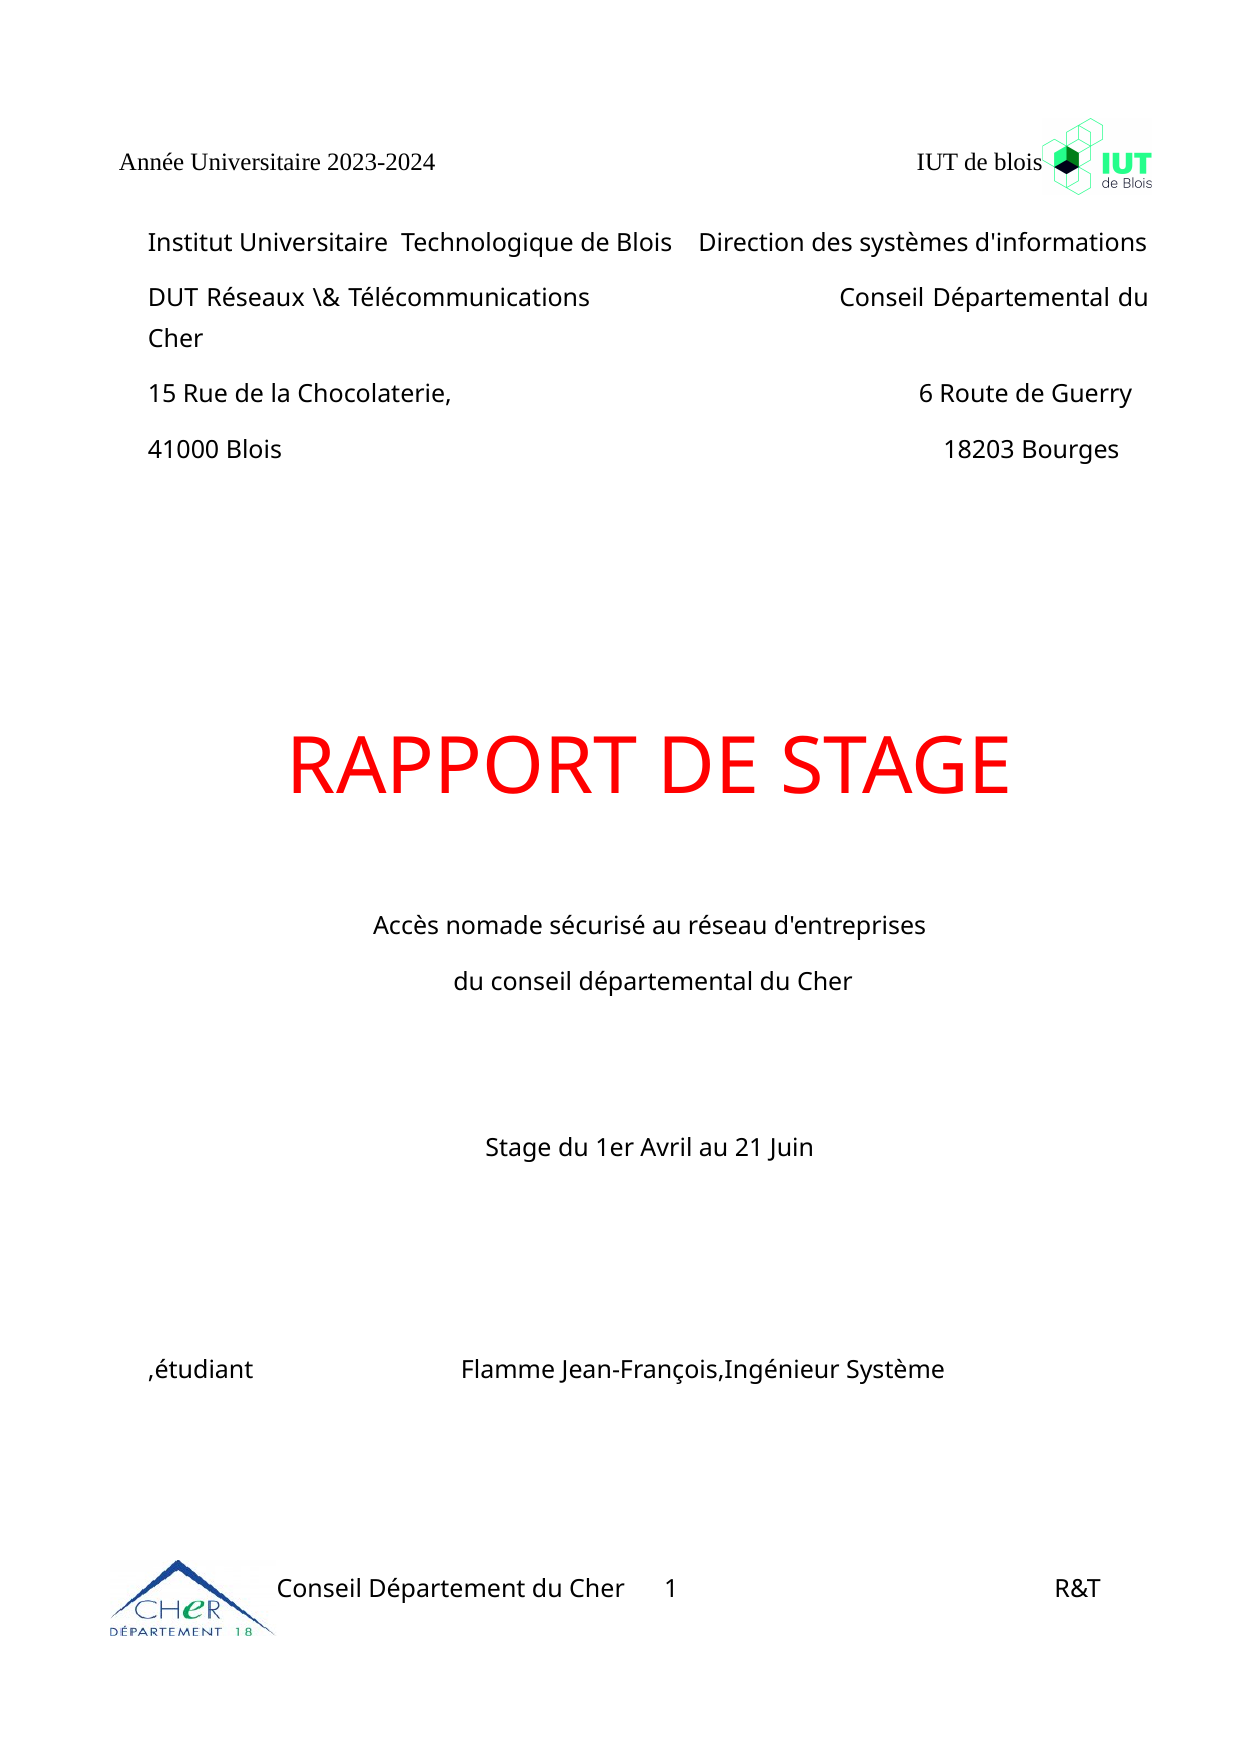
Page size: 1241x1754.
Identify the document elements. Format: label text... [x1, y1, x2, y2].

text 15 Rue de la Chocolaterie, 6 Route de Guerry [148, 376, 1152, 410]
text Stage du 1er Avril au 21 Juin [148, 1130, 1152, 1164]
text Mathis Bougeant,étudiant Flamme Jean-François,Ingénieur Système [148, 1351, 1152, 1385]
text 41000 Blois 18203 Bourges [148, 432, 1152, 466]
picture [1042, 118, 1152, 195]
text DUT Réseaux \& Télécommunications Conseil Départemental du Cher [148, 280, 1152, 355]
text RAPPORT DE STAGE [148, 709, 1152, 816]
picture [110, 1560, 277, 1636]
text Institut Universitaire Technologique de Blois Direction des systèmes d'informations [148, 224, 1152, 258]
text Accès nomade sécurisé au réseau d'entreprises [148, 908, 1152, 942]
text du conseil départemental du Cher [148, 963, 1152, 997]
